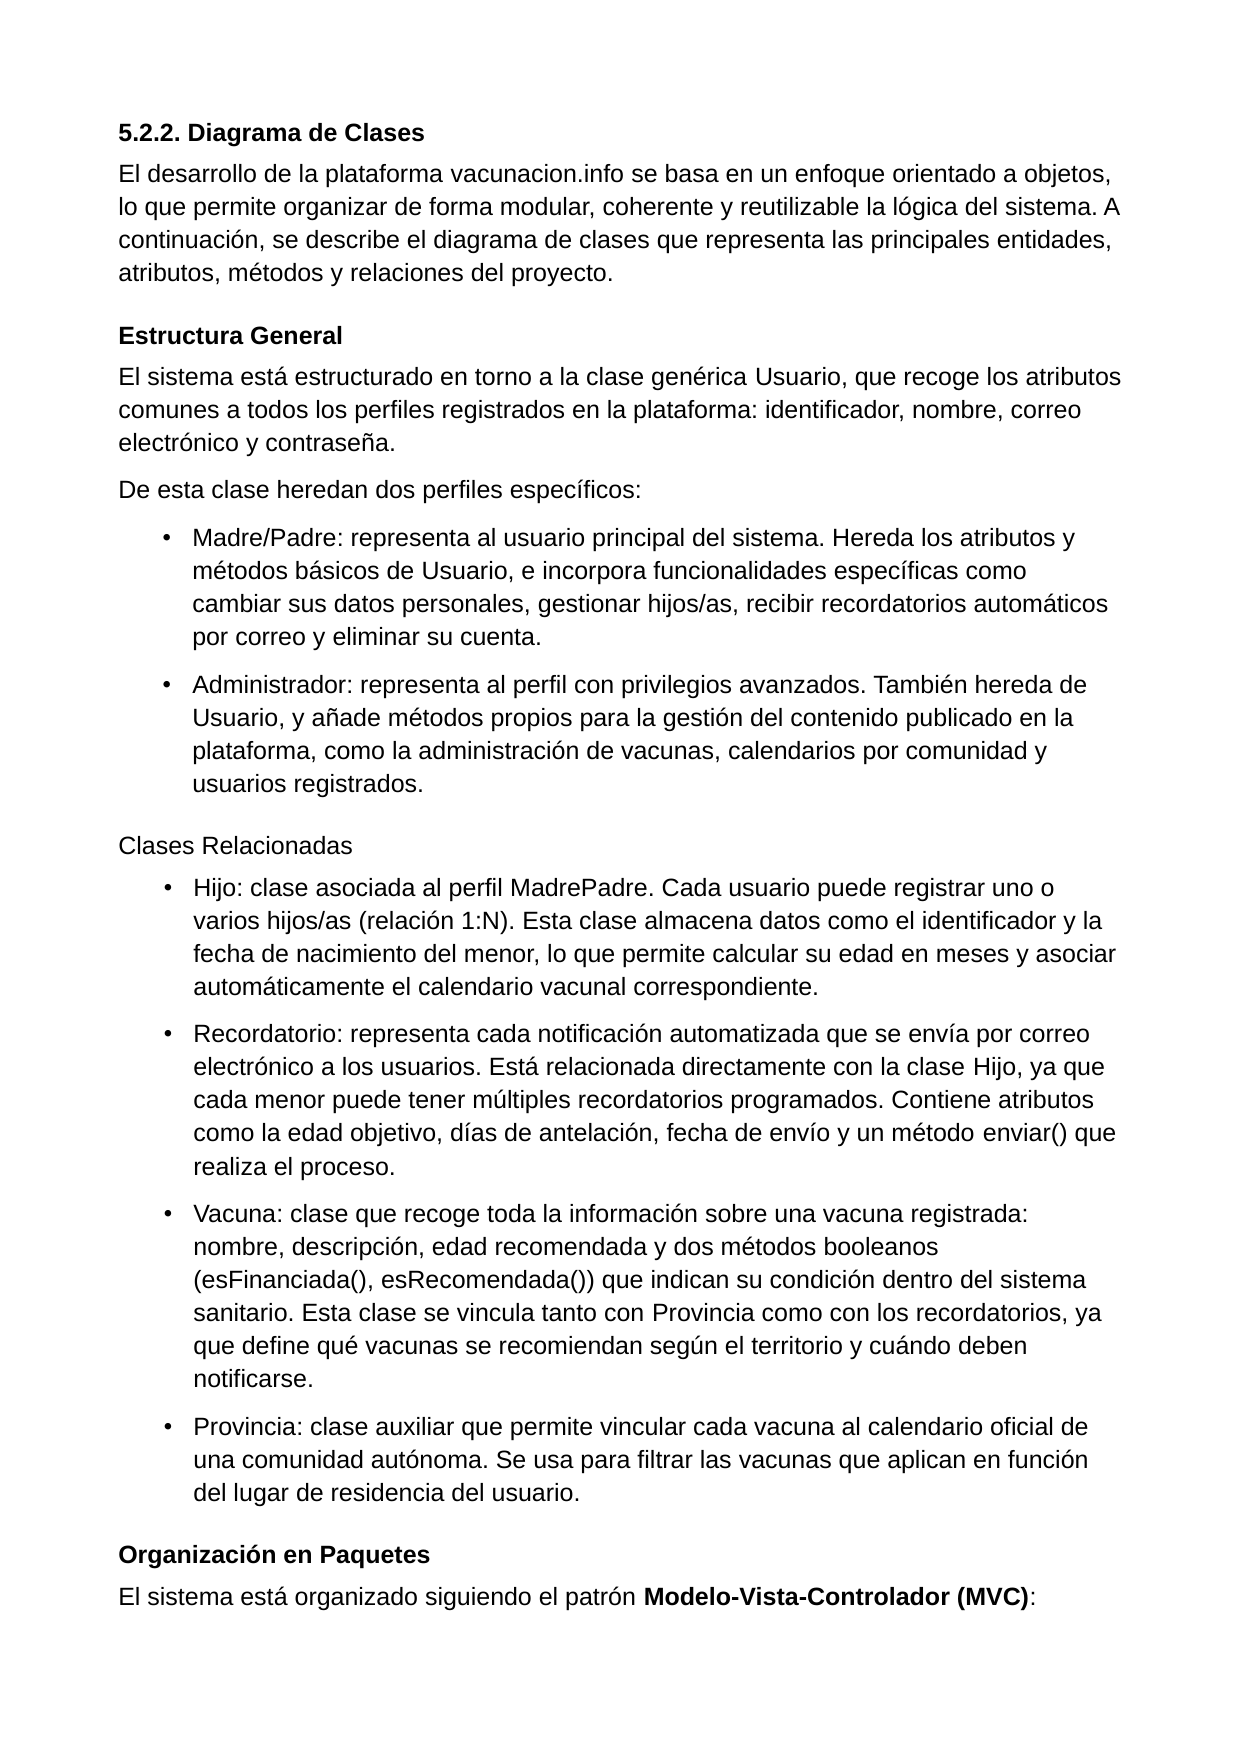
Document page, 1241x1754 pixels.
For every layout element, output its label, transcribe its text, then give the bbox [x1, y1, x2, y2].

list Madre/Padre: representa al usuario principal del sistema. Hereda los atributos y métodos básicos de Usuario, e incorpora funcionalidades específicas como cambiar sus datos personales, gestionar hijos/as, recibir recordatorios automáticos por correo y eliminar su cuenta. [162, 523, 1122, 651]
subtitle 5.2.2. Diagrama de Clases [118, 118, 1122, 147]
text El sistema está organizado siguiendo el patrón Modelo-Vista-Controlador (MVC): [118, 1581, 1122, 1610]
list Recordatorio: representa cada notificación automatizada que se envía por correo electrónico a los usuarios. Está relacionada directamente con la clase Hijo, ya que cada menor puede tener múltiples recordatorios programados. Contiene atributos como la edad objetivo, días de antelación, fecha de envío y un método enviar() que realiza el proceso. [164, 1019, 1122, 1180]
list Vacuna: clase que recoge toda la información sobre una vacuna registrada: nombre, descripción, edad recomendada y dos métodos booleanos (esFinanciada(), esRecomendada()) que indican su condición dentro del sistema sanitario. Esta clase se vincula tanto con Provincia como con los recordatorios, ya que define qué vacunas se recomiendan según el territorio y cuándo deben notificarse. [164, 1199, 1122, 1393]
subtitle Clases Relacionadas [118, 831, 1122, 860]
text De esta clase heredan dos perfiles específicos: [118, 476, 1122, 504]
subtitle Organización en Paquetes [118, 1540, 1122, 1569]
text El sistema está estructurado en torno a la clase genérica Usuario, que recoge los atributos comunes a todos los perfiles registrados en la plataforma: identificador, nombre, correo electrónico y contraseña. [118, 362, 1122, 457]
list Administrador: representa al perfil con privilegios avanzados. También hereda de Usuario, y añade métodos propios para la gestión del contenido publicado en la plataforma, como la administración de vacunas, calendarios por comunidad y usuarios registrados. [162, 670, 1122, 798]
list Hijo: clase asociada al perfil MadrePadre. Cada usuario puede registrar uno o varios hijos/as (relación 1:N). Esta clase almacena datos como el identificador y la fecha de nacimiento del menor, lo que permite calcular su edad en meses y asociar automáticamente el calendario vacunal correspondiente. [164, 872, 1122, 1000]
subtitle Estructura General [118, 321, 1122, 349]
list Provincia: clase auxiliar que permite vincular cada vacuna al calendario oficial de una comunidad autónoma. Se usa para filtrar las vacunas que aplican en función del lugar de residencia del usuario. [164, 1412, 1122, 1507]
text El desarrollo de la plataforma vacunacion.info se basa en un enfoque orientado a objetos, lo que permite organizar de forma modular, coherente y reutilizable la lógica del sistema. A continuación, se describe el diagrama de clases que representa las principales entidades, atributos, métodos y relaciones del proyecto. [118, 159, 1122, 287]
